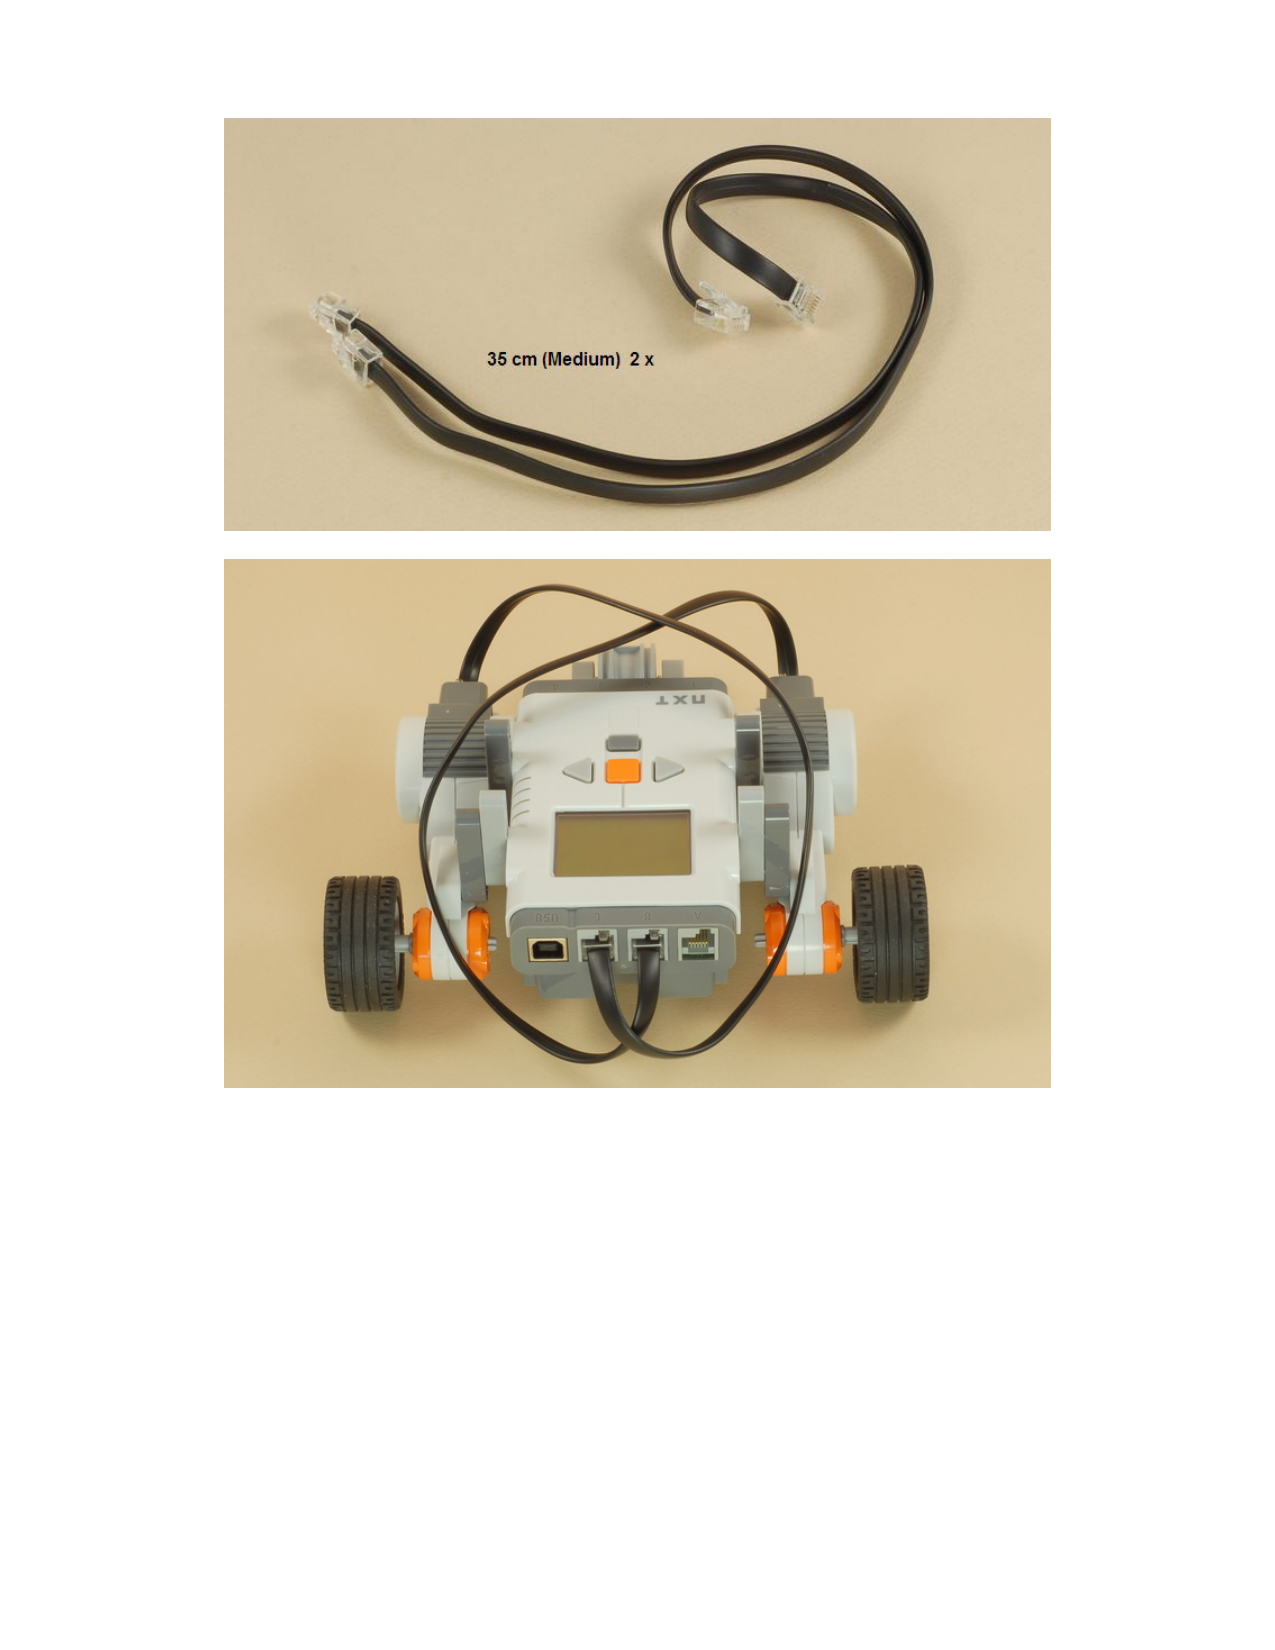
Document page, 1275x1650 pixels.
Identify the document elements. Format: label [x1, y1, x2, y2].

picture [224, 559, 1051, 1088]
picture [224, 118, 1051, 531]
